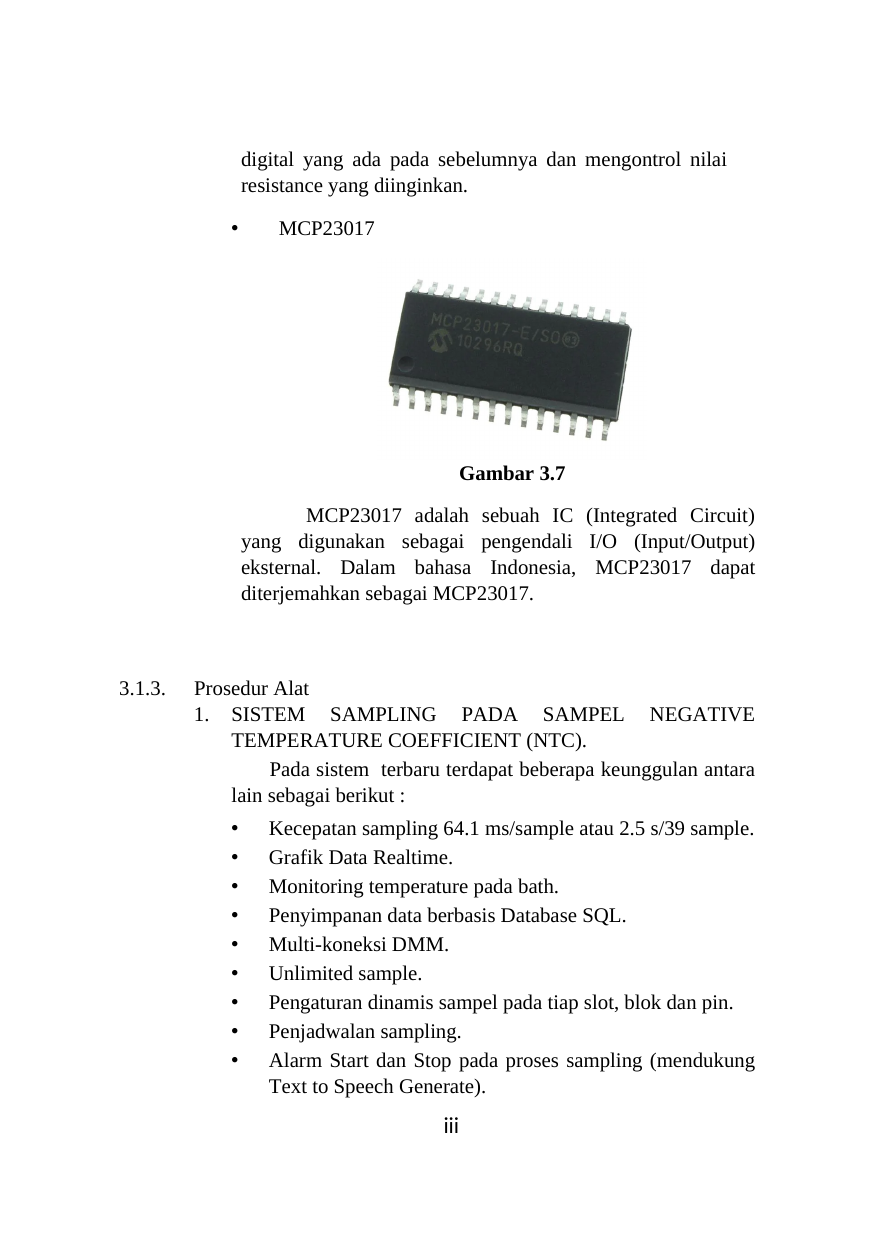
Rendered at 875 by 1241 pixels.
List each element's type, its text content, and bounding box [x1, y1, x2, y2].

list Unlimited sample. [231, 961, 756, 985]
list Alarm Start dan Stop pada proses sampling (mendukung Text to Speech Generate). [231, 1048, 756, 1098]
list digital yang ada pada sebelumnya dan mengontrol nilai resistance yang diinginkan. [203, 147, 727, 197]
list Prosedur Alat [119, 676, 756, 700]
list Pada sistem terbaru terdapat beberapa keunggulan antara lain sebagai berikut : [194, 757, 756, 807]
list Grafik Data Realtime. [231, 845, 756, 869]
list Multi-koneksi DMM. [231, 932, 756, 956]
list Gambar 3.7 [231, 461, 756, 485]
list MCP23017 [231, 216, 756, 239]
picture [377, 258, 648, 460]
list Monitoring temperature pada bath. [231, 874, 756, 898]
list Penjadwalan sampling. [231, 1019, 756, 1043]
list MCP23017 adalah sebuah IC (Integrated Circuit) yang digunakan sebagai pengendali I/O (Input/Output) eksternal. Dalam bahasa Indonesia, MCP23017 dapat diterjemahkan sebagai MCP23017. [203, 503, 756, 605]
list Pengaturan dinamis sampel pada tiap slot, blok dan pin. [231, 990, 756, 1014]
list Kecepatan sampling 64.1 ms/sample atau 2.5 s/39 sample. [231, 816, 756, 840]
list Penyimpanan data berbasis Database SQL. [231, 903, 756, 927]
list SISTEM SAMPLING PADA SAMPEL NEGATIVE TEMPERATURE COEFFICIENT (NTC). [194, 702, 756, 752]
